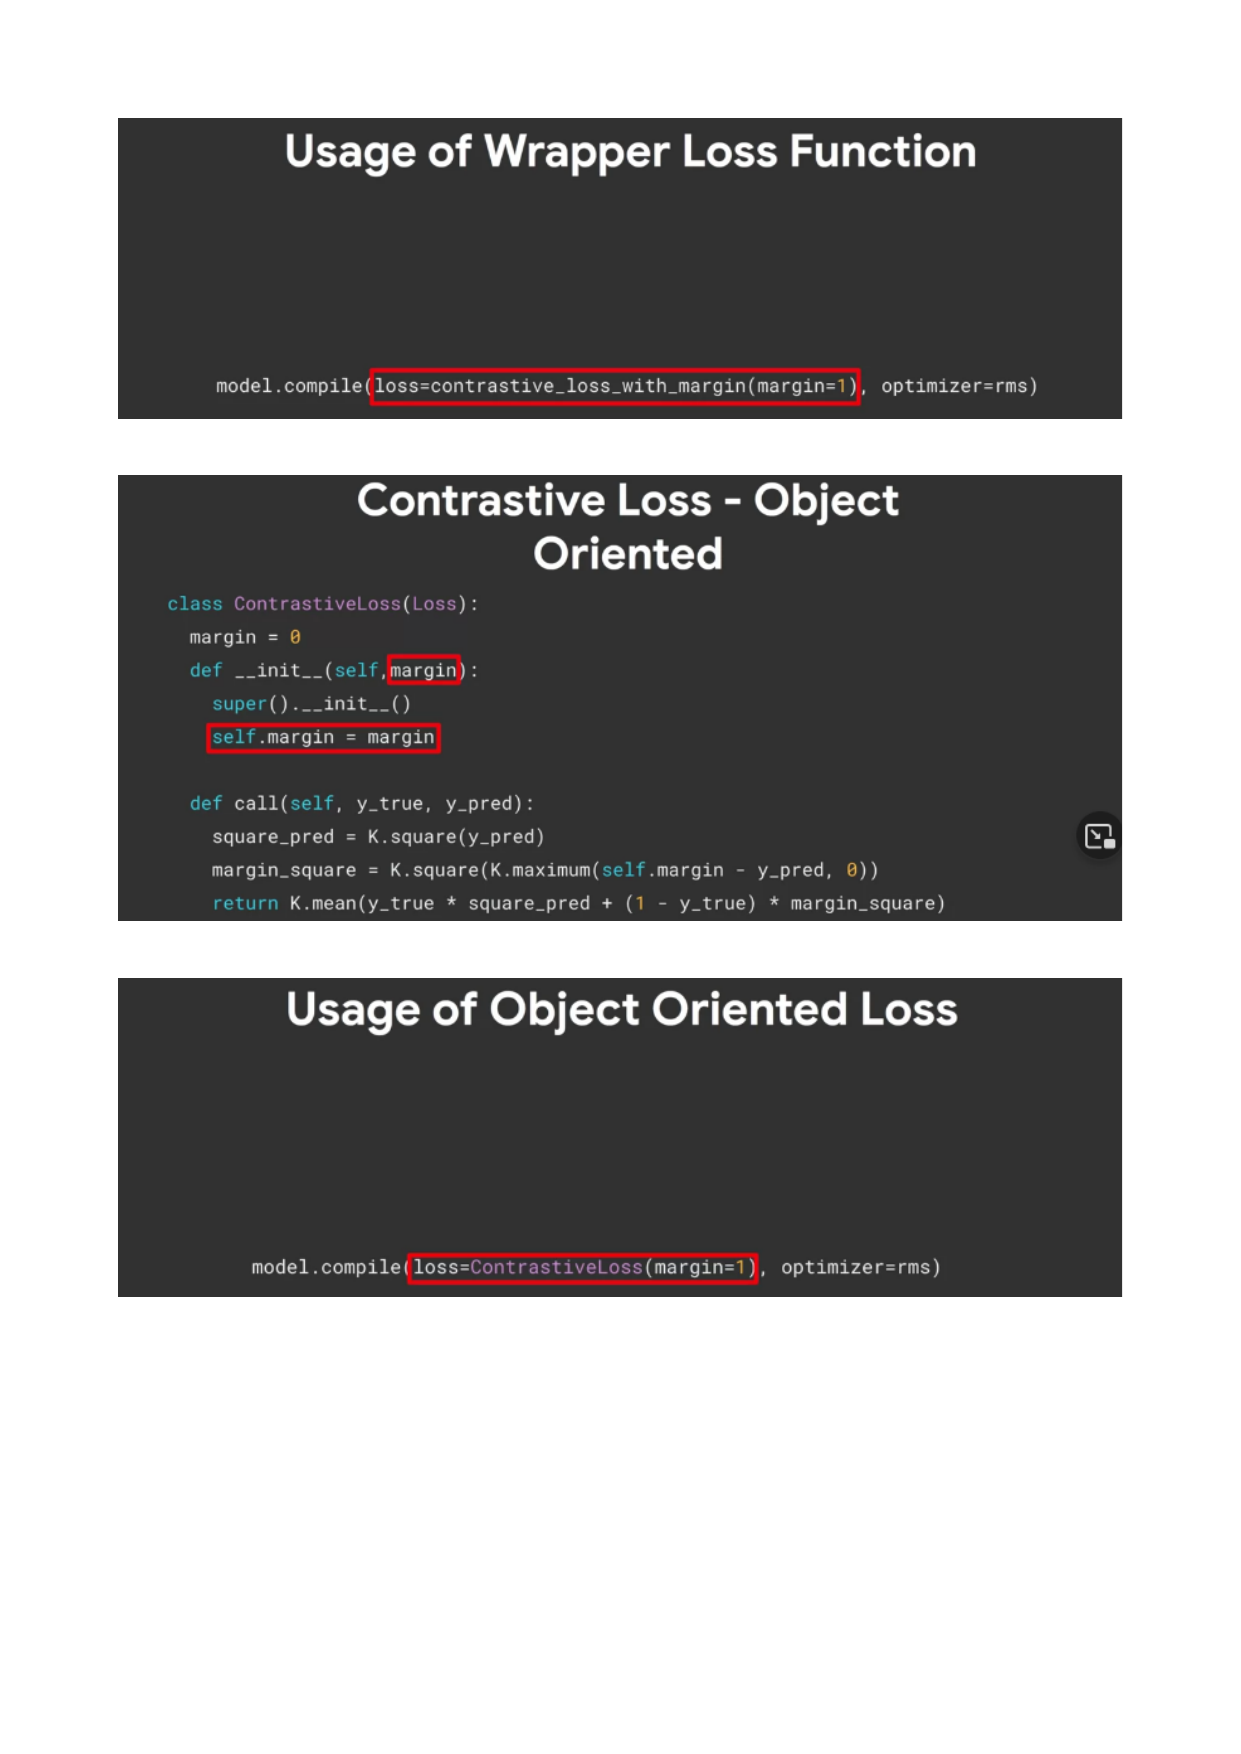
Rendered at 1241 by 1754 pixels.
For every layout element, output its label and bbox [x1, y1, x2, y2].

picture [118, 978, 1123, 1297]
picture [118, 118, 1123, 419]
picture [118, 475, 1123, 921]
